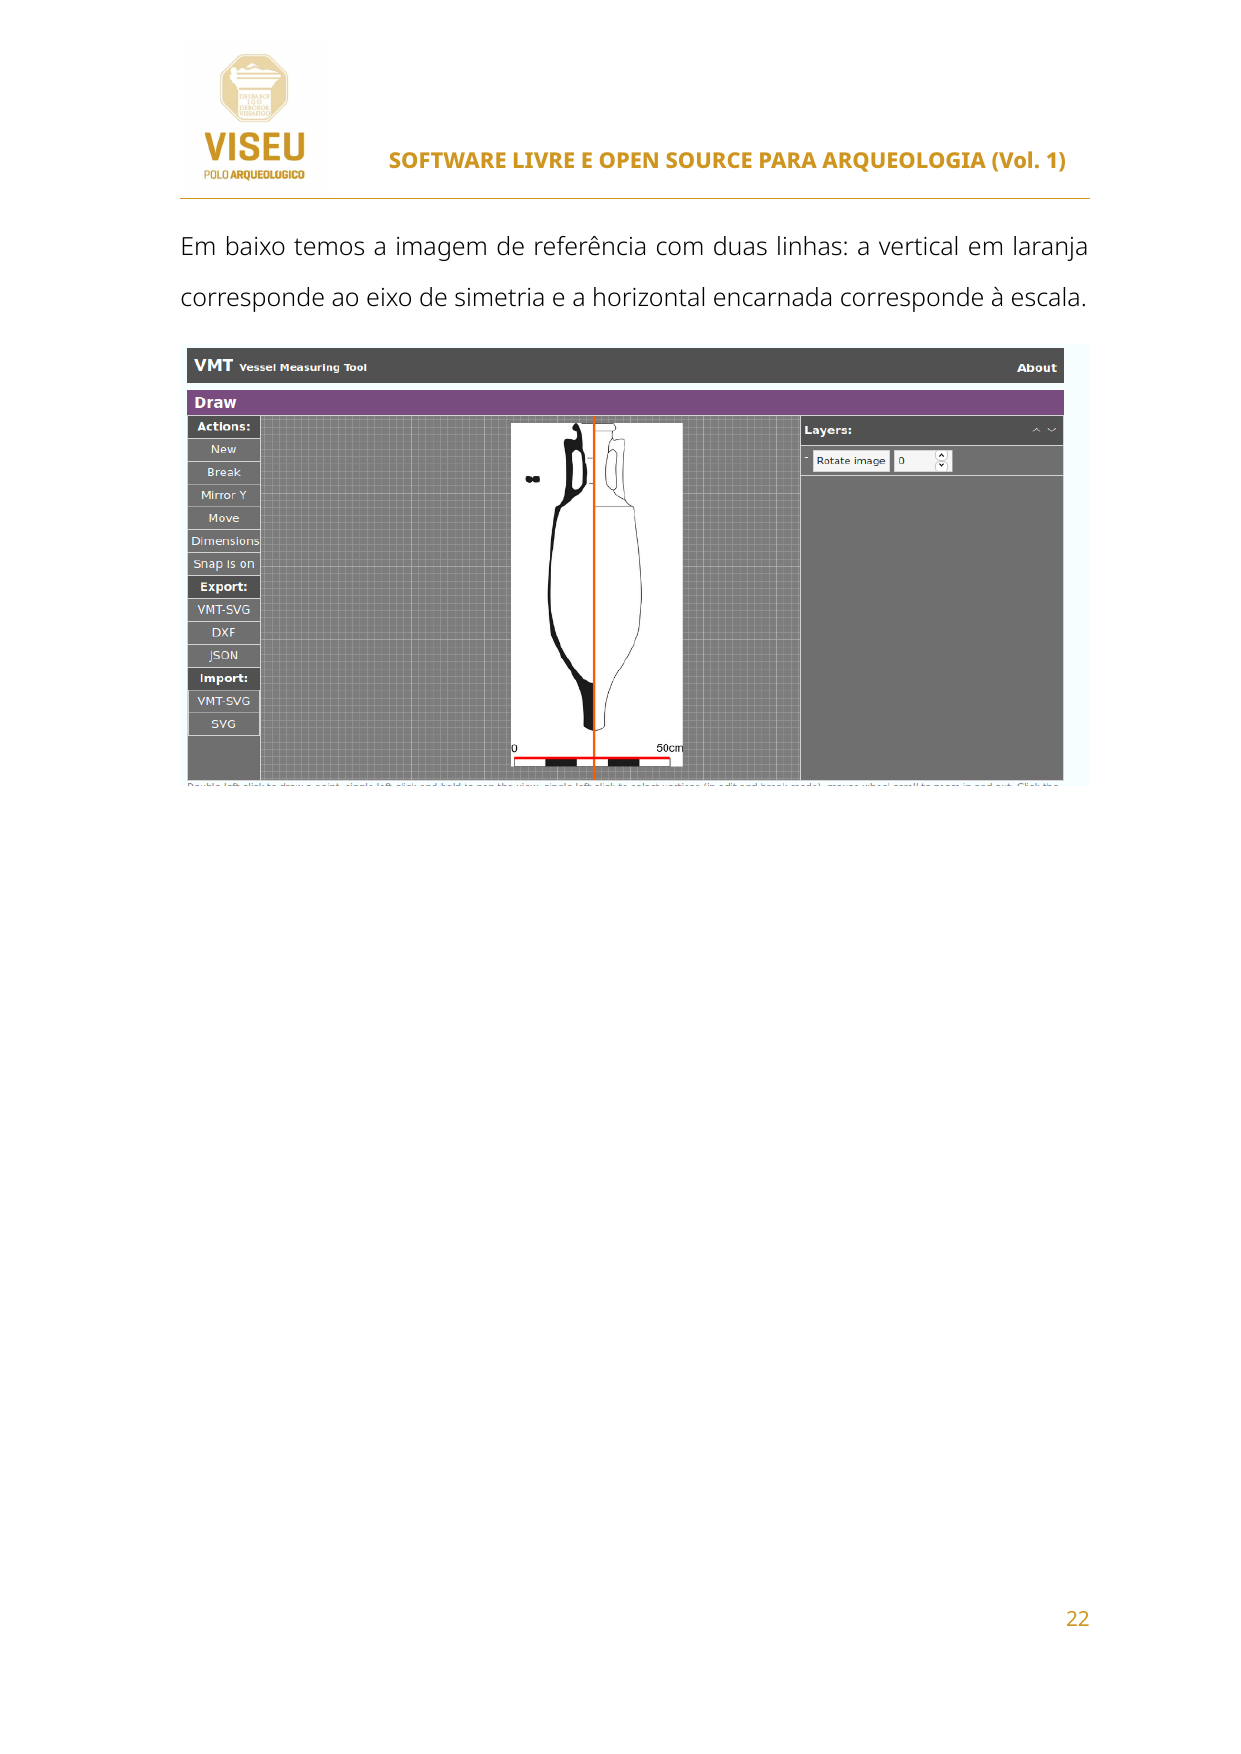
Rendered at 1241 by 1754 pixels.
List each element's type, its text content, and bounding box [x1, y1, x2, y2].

picture [180, 344, 1090, 786]
text Em baixo temos a imagem de referência com duas linhas: a vertical em laranja corresponde ao eixo de simetria e a horizontal encarnada corresponde à escala. [180, 228, 1090, 313]
